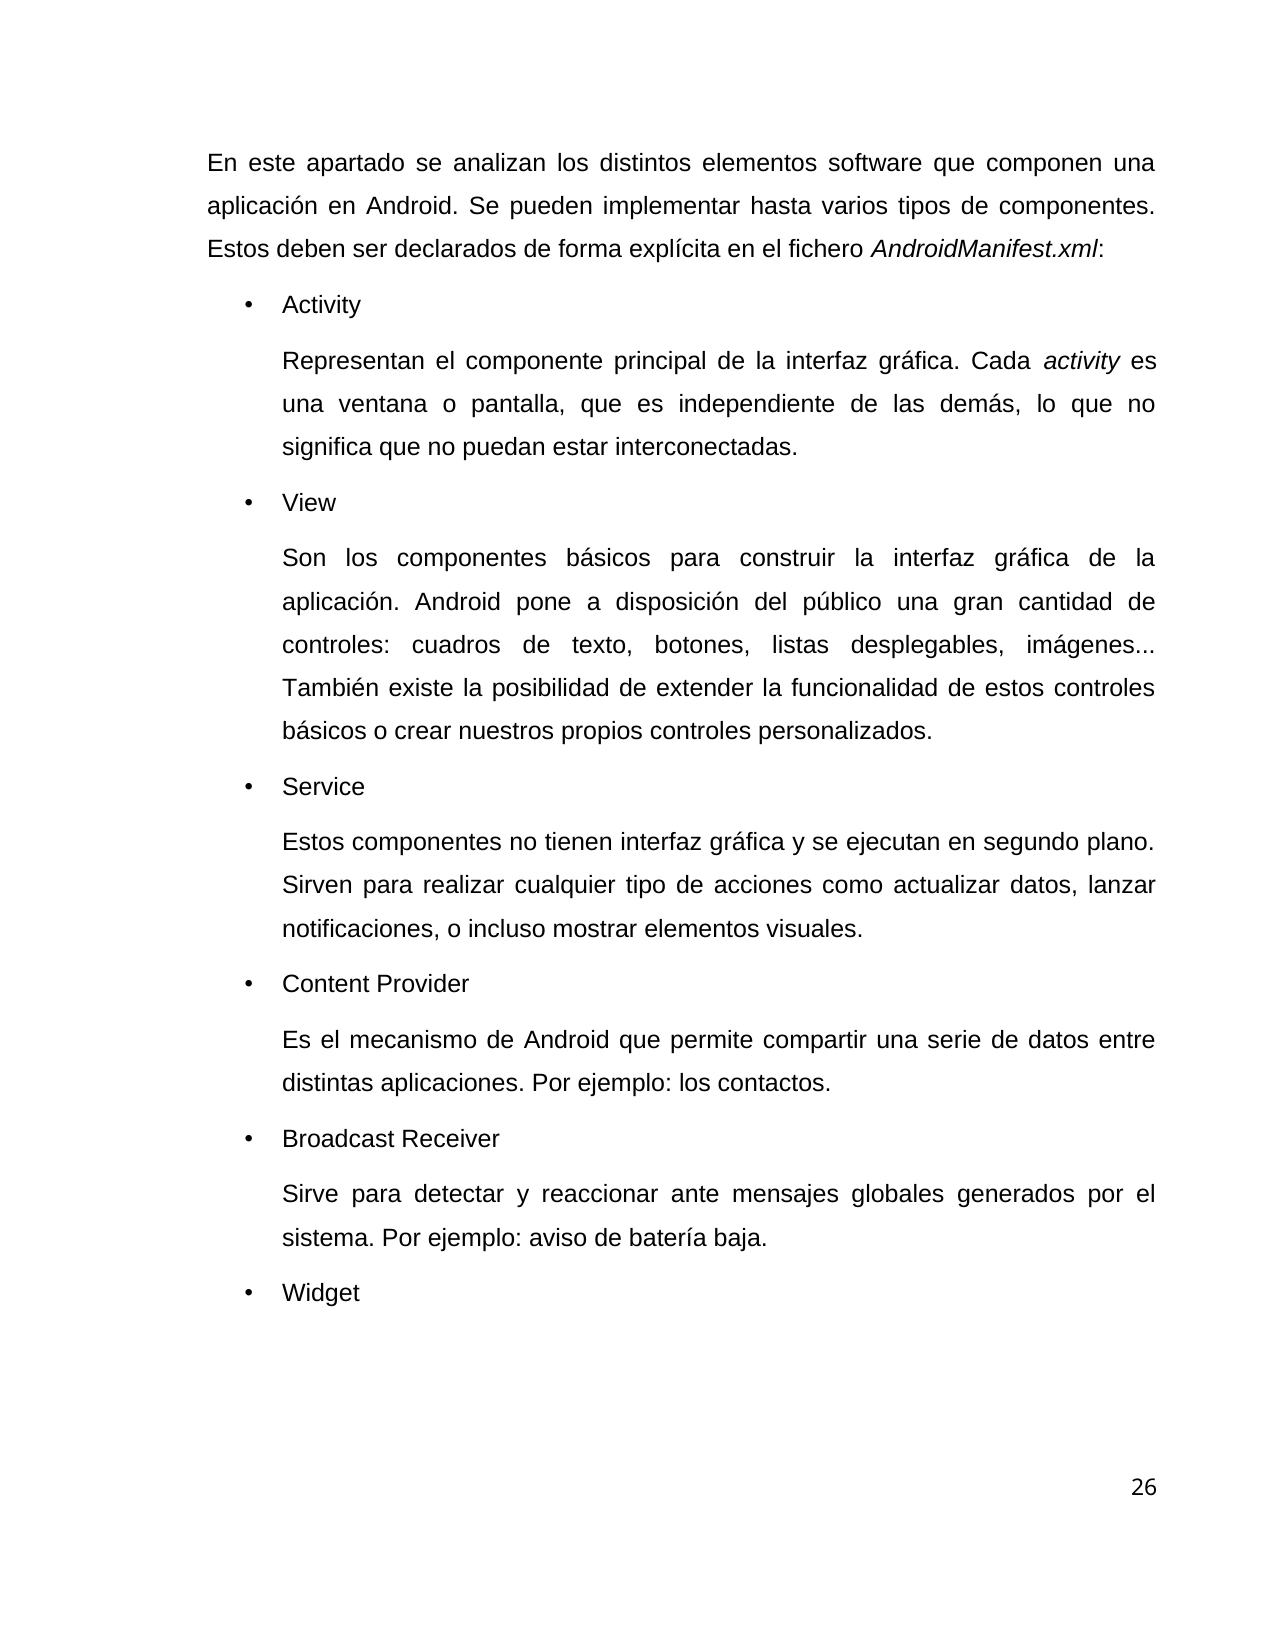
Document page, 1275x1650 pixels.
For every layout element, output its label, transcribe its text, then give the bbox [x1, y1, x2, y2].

list View [244, 488, 1157, 517]
list Sirve para detectar y reaccionar ante mensajes globales generados por el sistema. Por ejemplo: aviso de batería baja. [244, 1179, 1157, 1251]
list Broadcast Receiver [244, 1124, 1157, 1152]
list Activity [244, 290, 1157, 319]
list Content Provider [244, 969, 1157, 998]
text En este apartado se analizan los distintos elementos software que componen una aplicación en Android. Se pueden implementar hasta varios tipos de componentes. Estos deben ser declarados de forma explícita en el fichero AndroidManifest.xml: [207, 148, 1157, 263]
list Representan el componente principal de la interfaz gráfica. Cada activity es una ventana o pantalla, que es independiente de las demás, lo que no significa que no puedan estar interconectadas. [244, 346, 1157, 461]
list Widget [244, 1278, 1157, 1307]
list Service [244, 772, 1157, 800]
list Es el mecanismo de Android que permite compartir una serie de datos entre distintas aplicaciones. Por ejemplo: los contactos. [244, 1025, 1157, 1097]
list Son los componentes básicos para construir la interfaz gráfica de la aplicación. Android pone a disposición del público una gran cantidad de controles: cuadros de texto, botones, listas desplegables, imágenes... También existe la posibilidad de extender la funcionalidad de estos controles básicos o crear nuestros propios controles personalizados. [244, 543, 1157, 745]
list Estos componentes no tienen interfaz gráfica y se ejecutan en segundo plano. Sirven para realizar cualquier tipo de acciones como actualizar datos, lanzar notificaciones, o incluso mostrar elementos visuales. [244, 827, 1157, 942]
